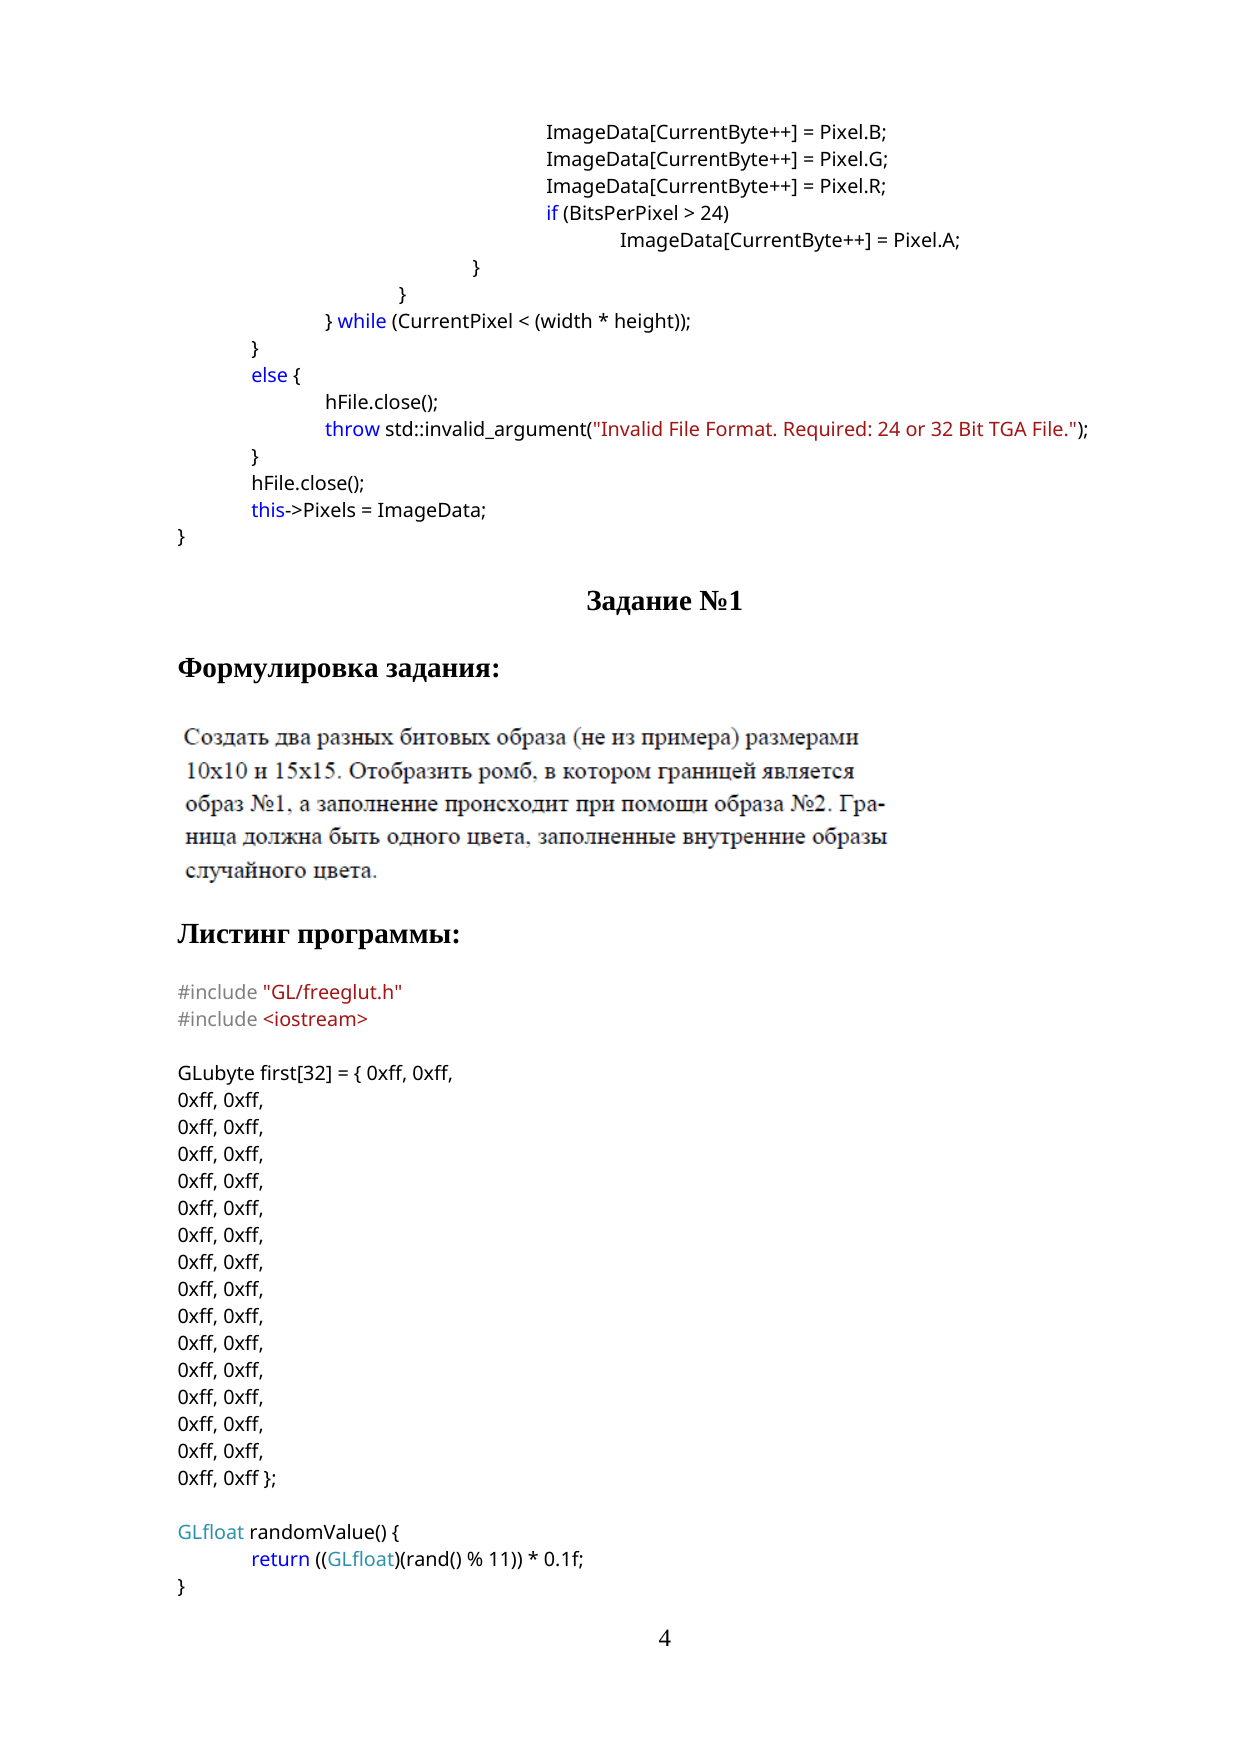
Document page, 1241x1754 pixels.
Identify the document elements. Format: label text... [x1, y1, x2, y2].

text } [177, 442, 1152, 469]
text ImageData[CurrentByte++] = Pixel.R; [177, 172, 1152, 199]
text #include <iostream> [177, 1005, 1152, 1032]
text Формулировка задания: [177, 650, 1152, 684]
text #include "GL/freeglut.h" [177, 978, 1152, 1005]
text ImageData[CurrentByte++] = Pixel.B; [177, 118, 1152, 145]
text GLubyte first[32] = { 0xff, 0xff, [177, 1059, 1152, 1086]
text this->Pixels = ImageData; [177, 496, 1152, 523]
text 0xff, 0xff, [177, 1383, 1152, 1410]
text } [177, 253, 1152, 280]
text } [177, 280, 1152, 307]
text 0xff, 0xff, [177, 1329, 1152, 1356]
text return ((GLfloat)(rand() % 11)) * 0.1f; [177, 1545, 1152, 1572]
text 0xff, 0xff, [177, 1302, 1152, 1329]
picture [177, 717, 894, 883]
text Задание №1 [177, 583, 1152, 617]
text 0xff, 0xff, [177, 1437, 1152, 1464]
text GLfloat randomValue() { [177, 1518, 1152, 1545]
text 0xff, 0xff, [177, 1086, 1152, 1113]
text 0xff, 0xff, [177, 1113, 1152, 1140]
text } [177, 523, 1152, 550]
text 0xff, 0xff, [177, 1275, 1152, 1302]
text 0xff, 0xff, [177, 1356, 1152, 1383]
text ImageData[CurrentByte++] = Pixel.A; [177, 226, 1152, 253]
text hFile.close(); [177, 388, 1152, 415]
text throw std::invalid_argument("Invalid File Format. Required: 24 or 32 Bit TGA File."); [177, 415, 1152, 442]
text 0xff, 0xff, [177, 1167, 1152, 1194]
text 0xff, 0xff, [177, 1140, 1152, 1167]
text } [177, 334, 1152, 361]
text hFile.close(); [177, 469, 1152, 496]
text } [177, 1572, 1152, 1599]
text 0xff, 0xff, [177, 1248, 1152, 1275]
text ImageData[CurrentByte++] = Pixel.G; [177, 145, 1152, 172]
text 0xff, 0xff, [177, 1194, 1152, 1221]
text Листинг программы: [177, 916, 1152, 949]
text 0xff, 0xff }; [177, 1464, 1152, 1491]
text 0xff, 0xff, [177, 1221, 1152, 1248]
text 0xff, 0xff, [177, 1410, 1152, 1437]
text if (BitsPerPixel > 24) [177, 199, 1152, 226]
text else { [177, 361, 1152, 388]
text } while (CurrentPixel < (width * height)); [177, 307, 1152, 334]
